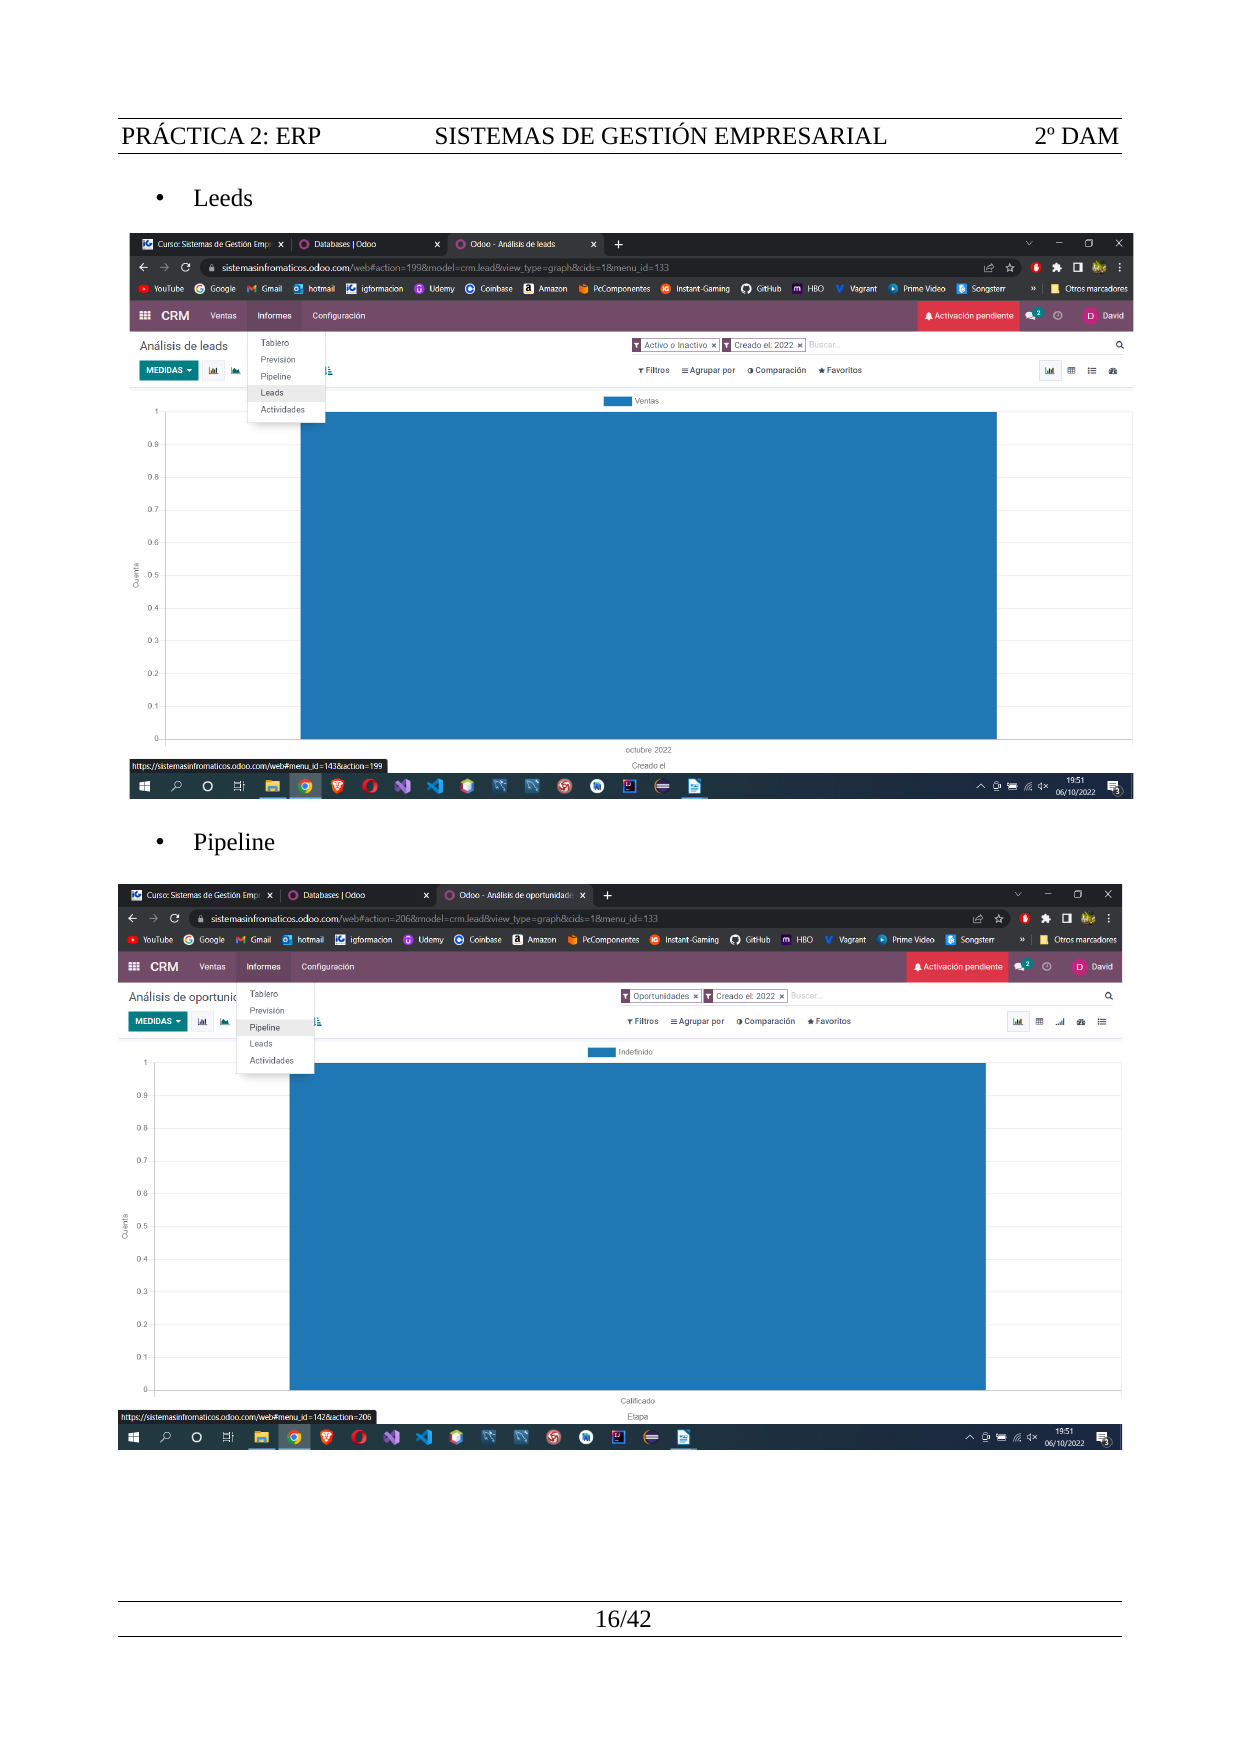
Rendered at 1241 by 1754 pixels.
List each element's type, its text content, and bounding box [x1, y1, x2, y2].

list Pipeline [156, 827, 1122, 856]
list Leeds [156, 183, 1122, 211]
picture [129, 233, 1134, 799]
picture [118, 884, 1123, 1450]
